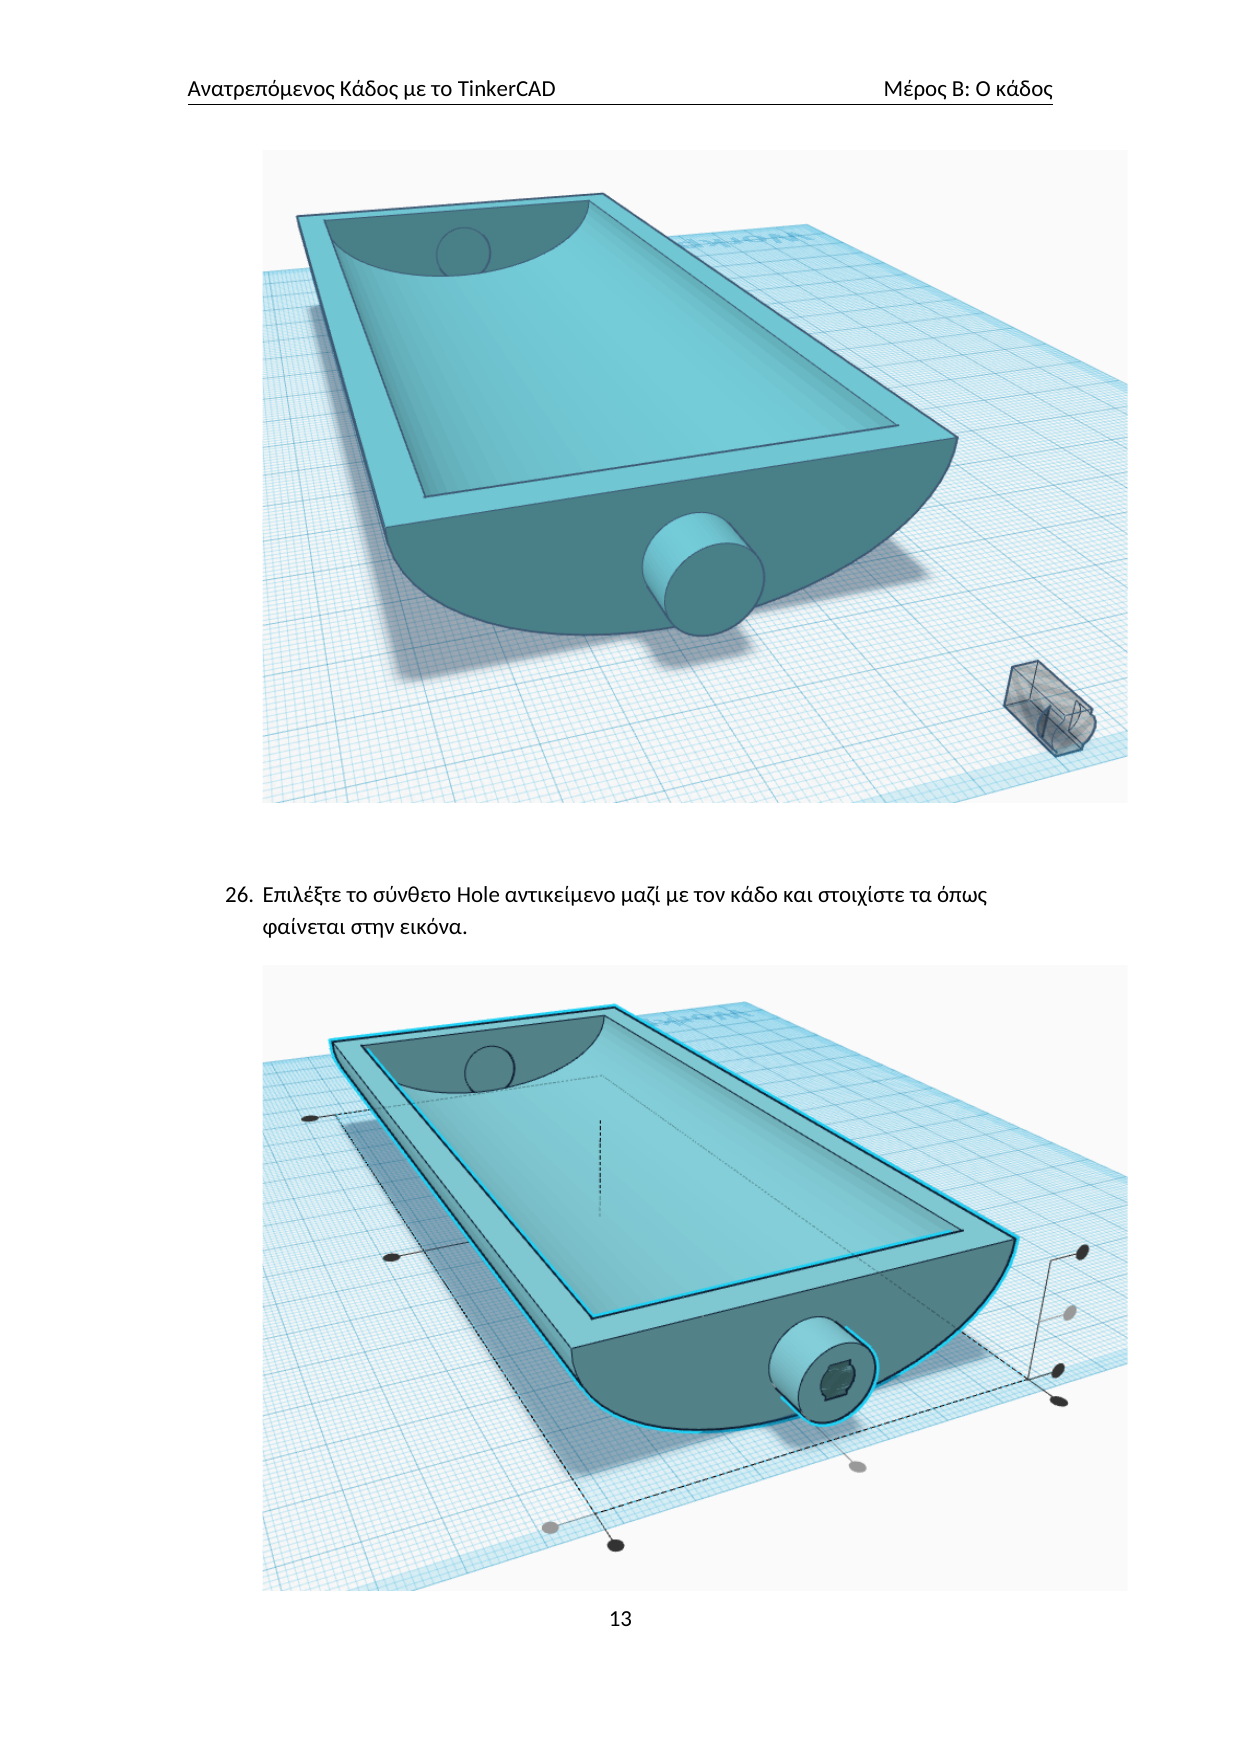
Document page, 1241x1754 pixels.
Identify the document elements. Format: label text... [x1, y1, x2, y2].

list Επιλέξτε το σύνθετο Hole αντικείμενο μαζί με τον κάδο και στοιχίστε τα όπως φαίνεται στην εικόνα. [225, 880, 1053, 941]
